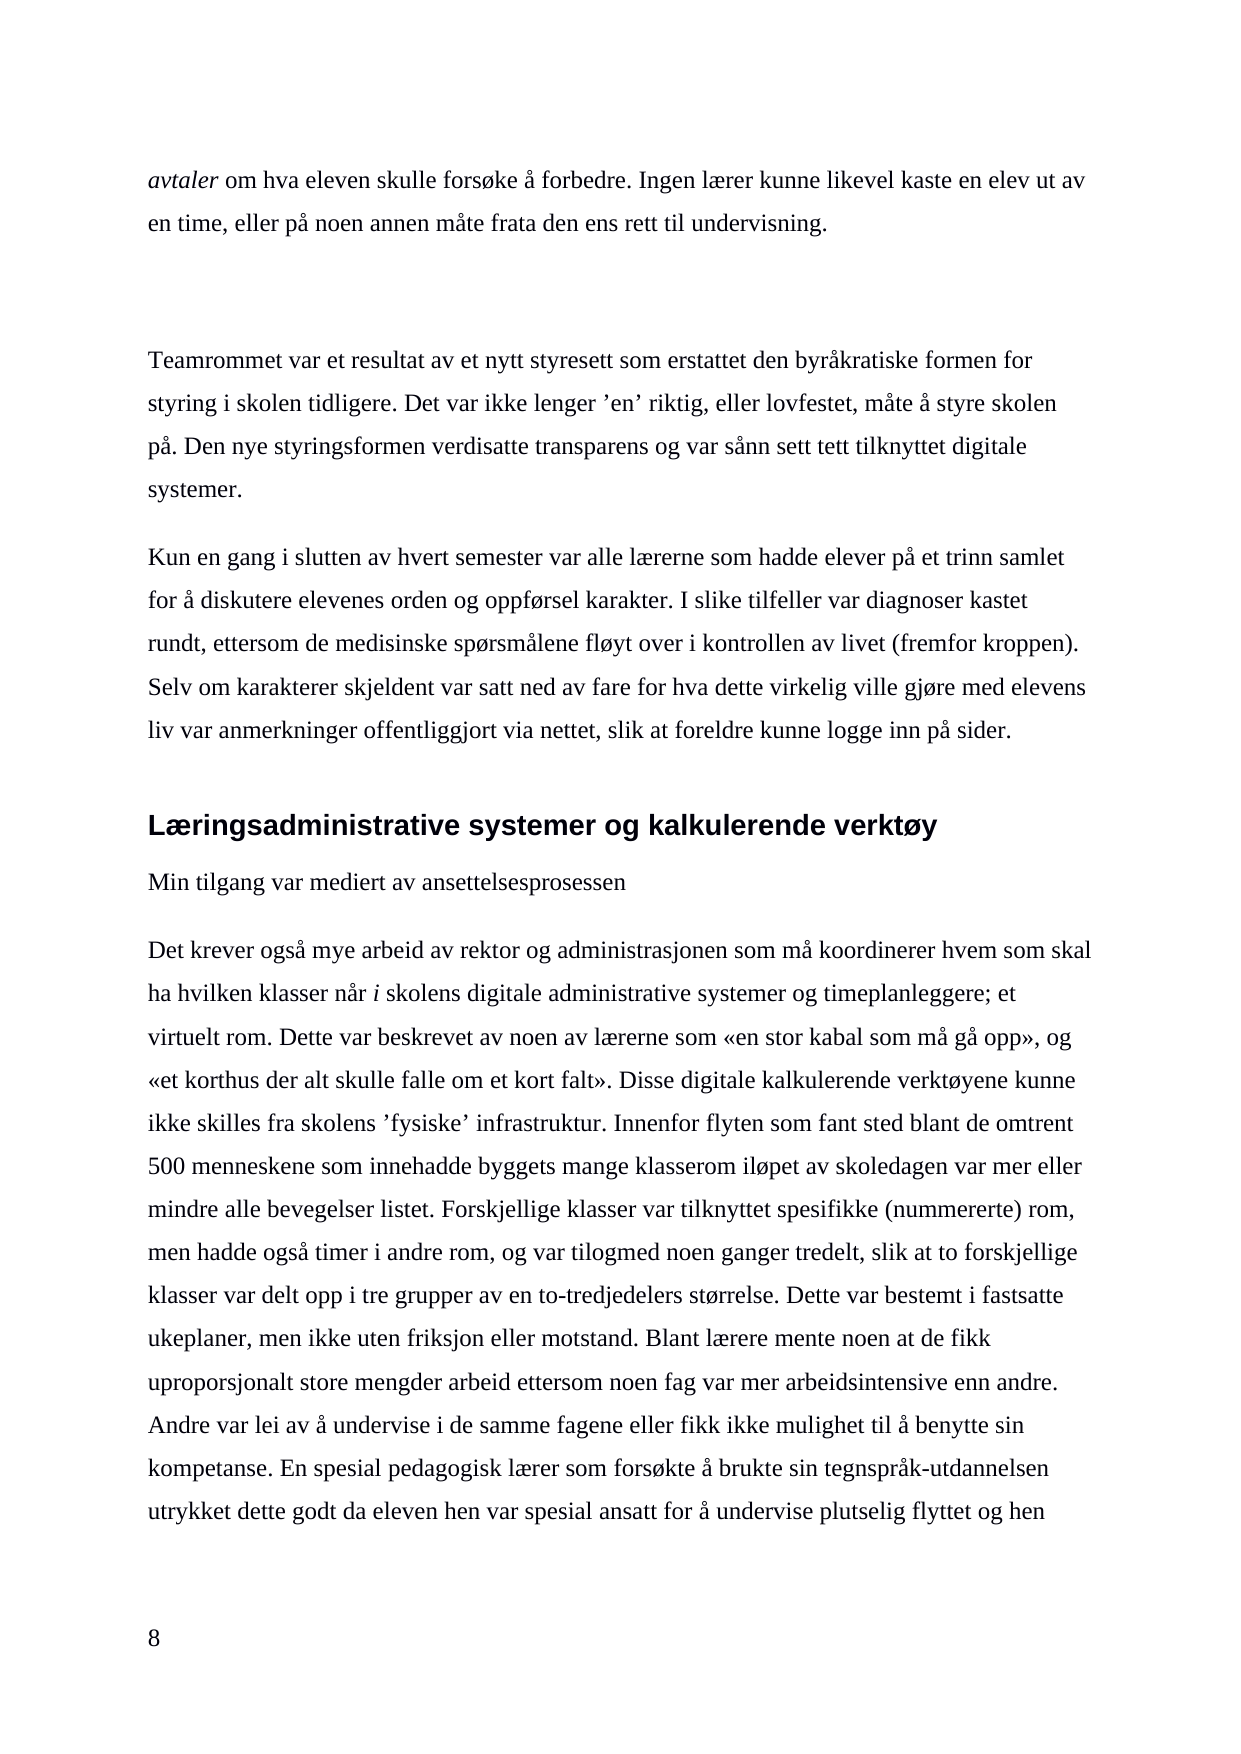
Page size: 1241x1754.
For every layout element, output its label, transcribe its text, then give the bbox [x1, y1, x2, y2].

text Teamrommet var et resultat av et nytt styresett som erstattet den byråkratiske formen for styring i skolen tidligere. Det var ikke lenger ’en’ riktig, eller lovfestet, måte å styre skolen på. Den nye styringsformen verdisatte transparens og var sånn sett tett tilknyttet digitale systemer. [148, 345, 1092, 503]
text Det krever også mye arbeid av rektor og administrasjonen som må koordinerer hvem som skal ha hvilken klasser når i skolens digitale administrative systemer og timeplanleggere; et virtuelt rom. Dette var beskrevet av noen av lærerne som «en stor kabal som må gå opp», og «et korthus der alt skulle falle om et kort falt». Disse digitale kalkulerende verktøyene kunne ikke skilles fra skolens ’fysiske’ infrastruktur. Innenfor flyten som fant sted blant de omtrent 500 menneskene som innehadde byggets mange klasserom iløpet av skoledagen var mer eller mindre alle bevegelser listet. Forskjellige klasser var tilknyttet spesifikke (nummererte) rom, men hadde også timer i andre rom, og var tilogmed noen ganger tredelt, slik at to forskjellige klasser var delt opp i tre grupper av en to-tredjedelers størrelse. Dette var bestemt i fastsatte ukeplaner, men ikke uten friksjon eller motstand. Blant lærere mente noen at de fikk uproporsjonalt store mengder arbeid ettersom noen fag var mer arbeidsintensive enn andre. Andre var lei av å undervise i de samme fagene eller fikk ikke mulighet til å benytte sin kompetanse. En spesial pedagogisk lærer som forsøkte å brukte sin tegnspråk-utdannelsen utrykket dette godt da eleven hen var spesial ansatt for å undervise plutselig flyttet og hen [148, 935, 1092, 1525]
subtitle Læringsadministrative systemer og kalkulerende verktøy [148, 808, 1092, 841]
text Min tilgang var mediert av ansettelsesprosessen [148, 867, 1092, 896]
text Kun en gang i slutten av hvert semester var alle lærerne som hadde elever på et trinn samlet for å diskutere elevenes orden og oppførsel karakter. I slike tilfeller var diagnoser kastet rundt, ettersom de medisinske spørsmålene fløyt over i kontrollen av livet (fremfor kroppen). Selv om karakterer skjeldent var satt ned av fare for hva dette virkelig ville gjøre med elevens liv var anmerkninger offentliggjort via nettet, slik at foreldre kunne logge inn på sider. [148, 542, 1092, 743]
text avtaler om hva eleven skulle forsøke å forbedre. Ingen lærer kunne likevel kaste en elev ut av en time, eller på noen annen måte frata den ens rett til undervisning. [148, 165, 1092, 237]
